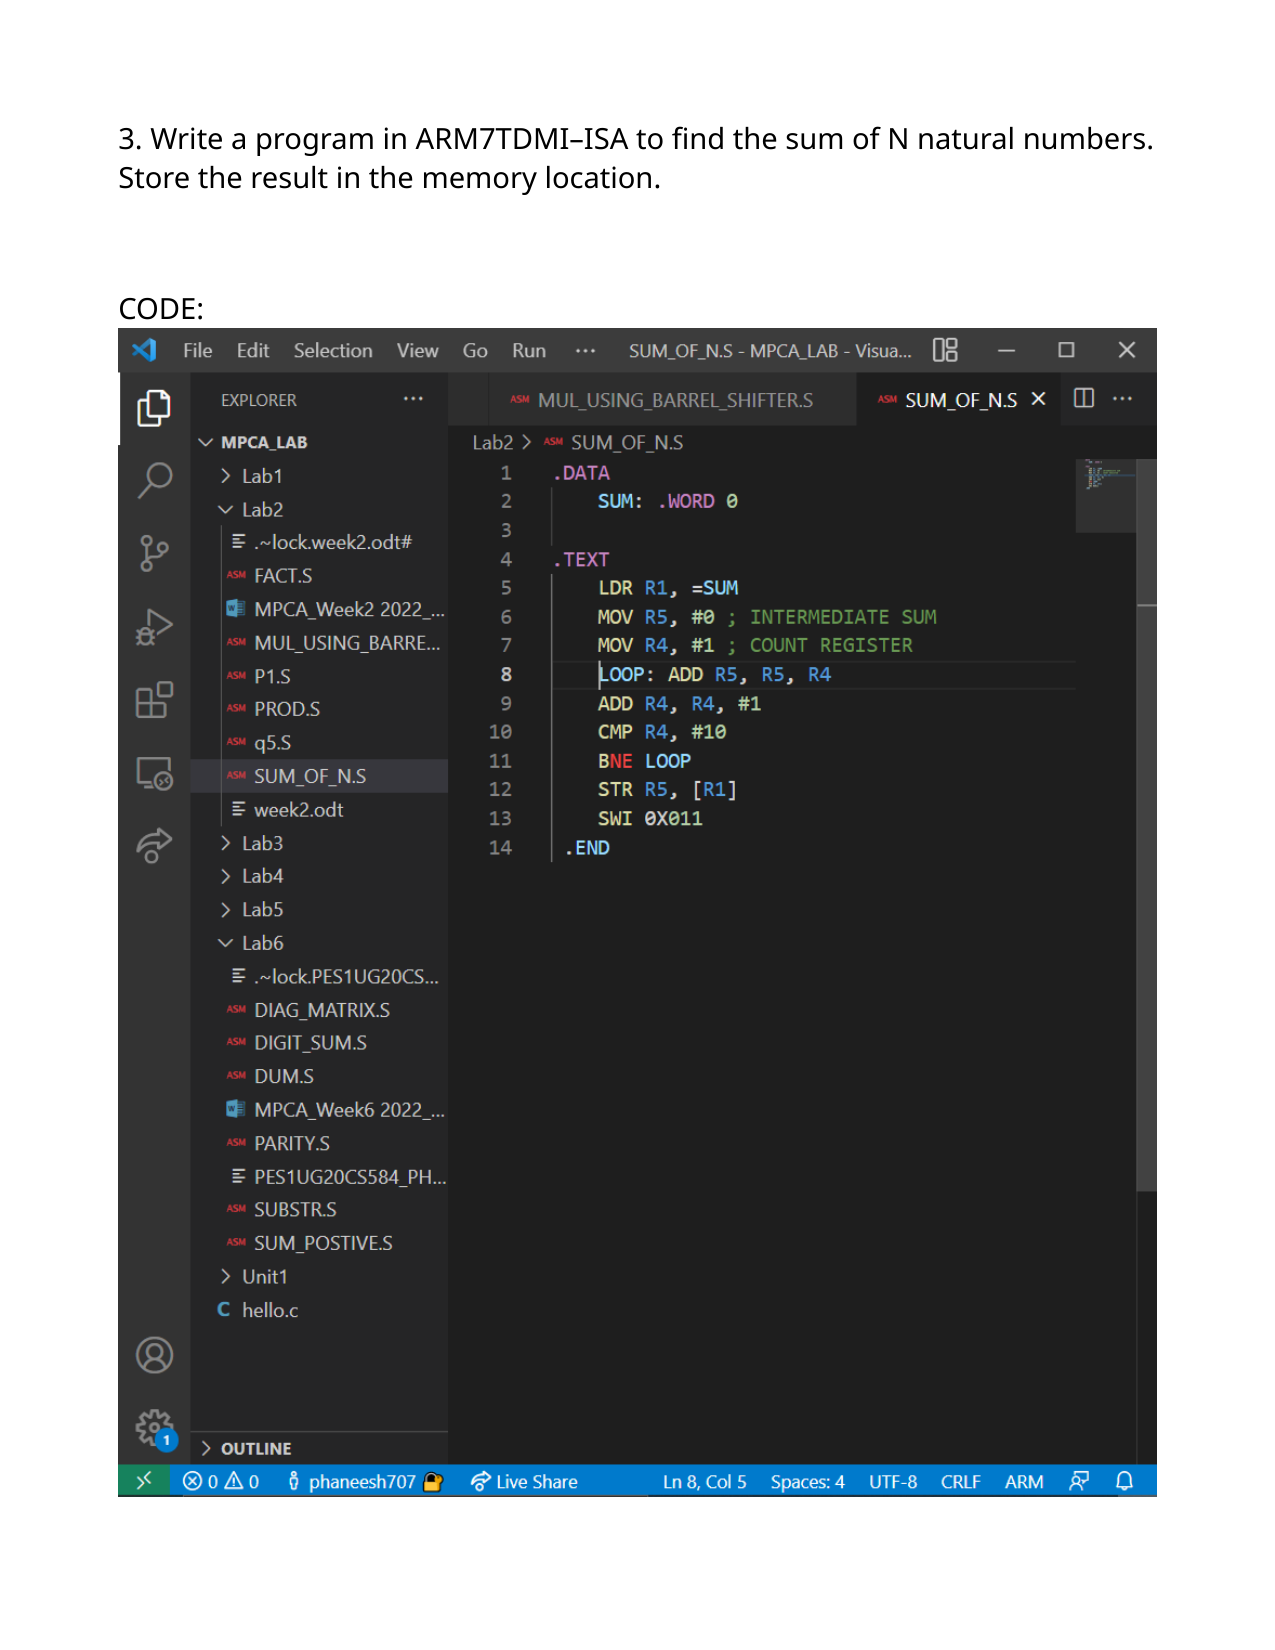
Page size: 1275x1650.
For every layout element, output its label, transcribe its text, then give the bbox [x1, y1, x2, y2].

text CODE: [118, 288, 1157, 328]
picture [118, 328, 1157, 1497]
text 3. Write a program in ARM7TDMI–ISA to find the sum of N natural numbers. Store the result in the memory location. [118, 118, 1157, 197]
